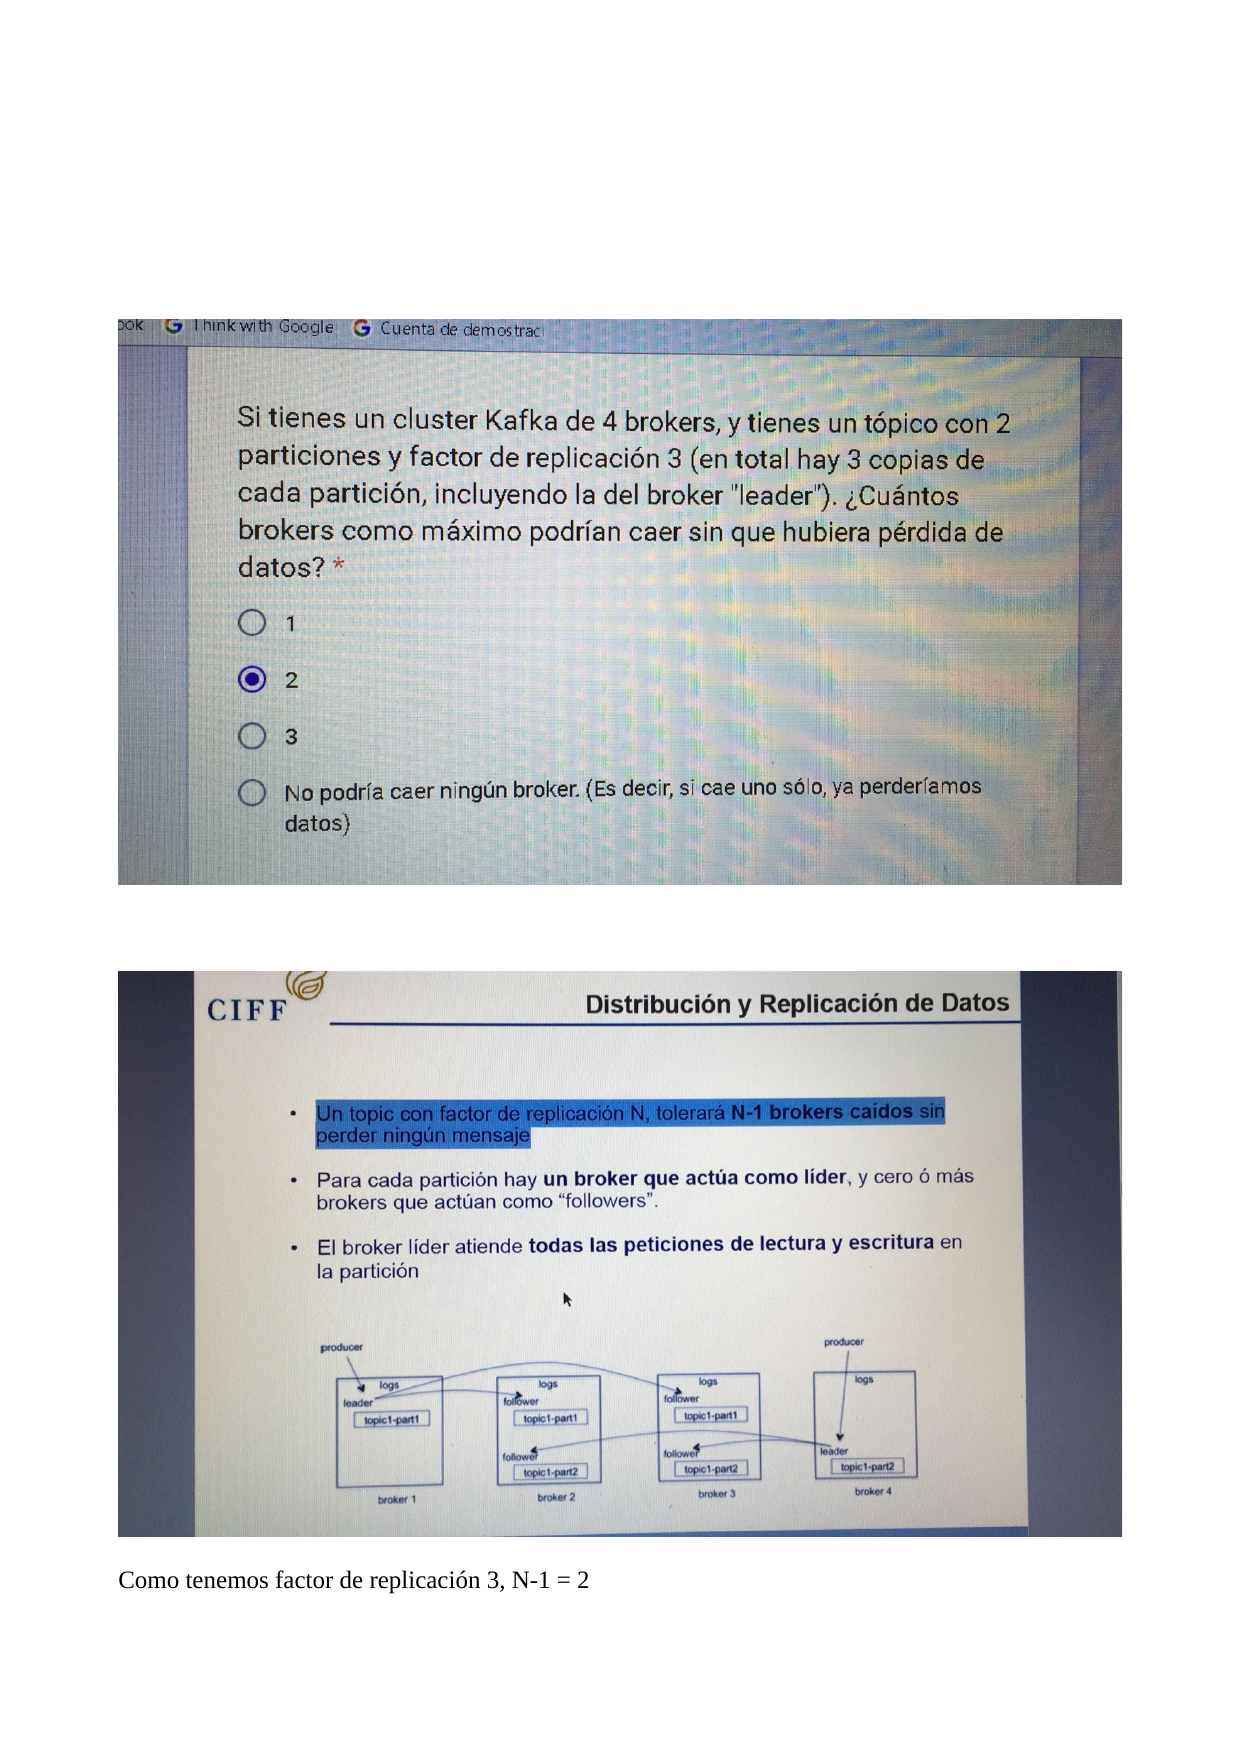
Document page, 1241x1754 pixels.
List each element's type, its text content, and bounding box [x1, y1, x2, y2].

picture [118, 971, 1123, 1537]
text Como tenemos factor de replicación 3, N-1 = 2 [118, 1565, 1122, 1594]
picture [118, 319, 1123, 885]
